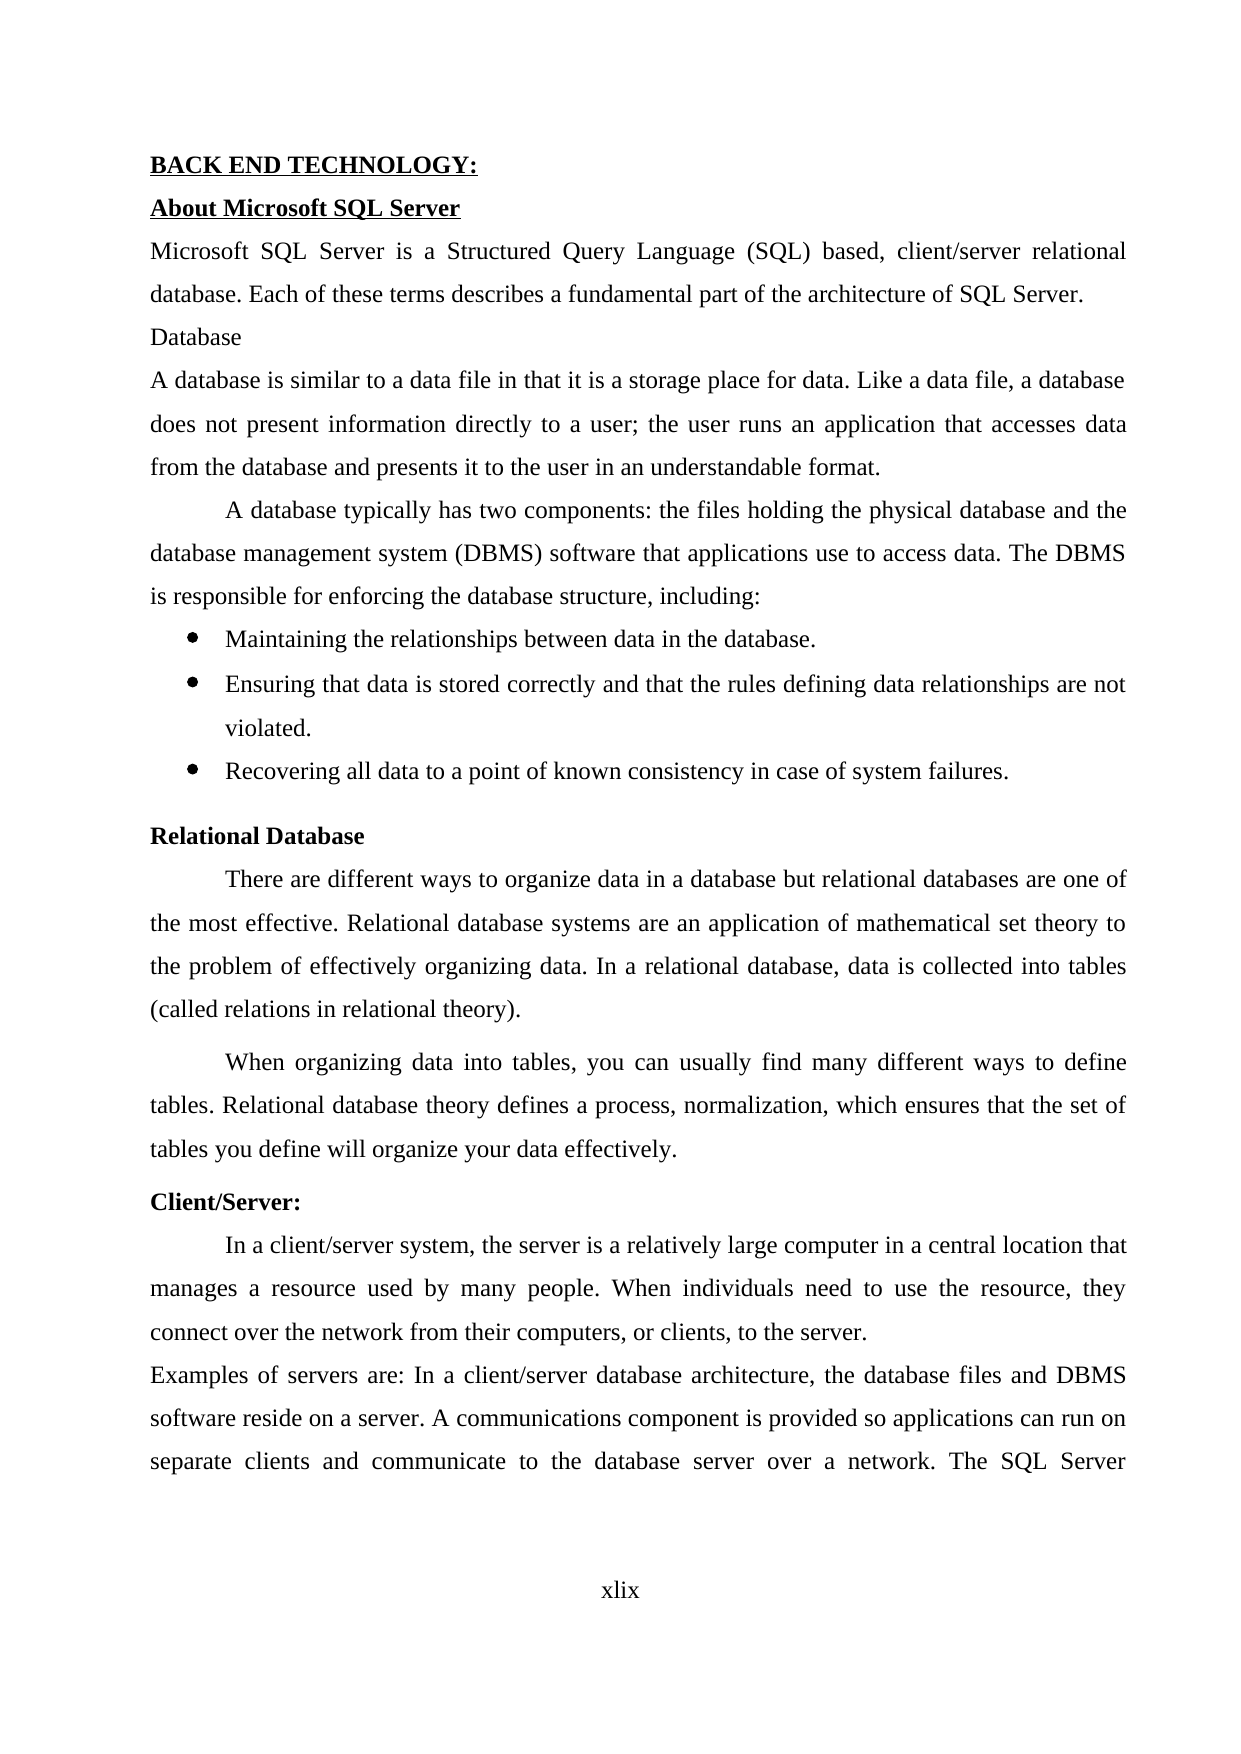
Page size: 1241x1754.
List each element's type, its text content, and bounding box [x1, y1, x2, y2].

text A database typically has two components: the files holding the physical database and the database management system (DBMS) software that applications use to access data. The DBMS is responsible for enforcing the database structure, including: [150, 495, 1128, 610]
text Client/Server: [150, 1187, 1128, 1216]
list Recovering all data to a point of known consistency in case of system failures. [187, 756, 1128, 786]
text There are different ways to organize data in a database but relational databases are one of the most effective. Relational database systems are an application of mathematical set theory to the problem of effectively organizing data. In a relational database, data is collected into tables (called relations in relational theory). [150, 864, 1128, 1023]
text Examples of servers are: In a client/server database architecture, the database files and DBMS software reside on a server. A communications component is provided so applications can run on separate clients and communicate to the database server over a network. The SQL Server [150, 1360, 1128, 1475]
list Ensuring that data is stored correctly and that the rules defining data relationships are not violated. [187, 669, 1128, 742]
text In a client/server system, the server is a relatively large computer in a central location that manages a resource used by many people. When individuals need to use the resource, they connect over the network from their computers, or clients, to the server. [150, 1230, 1128, 1345]
text Relational Database [150, 821, 1128, 850]
text Database [150, 322, 1128, 351]
text About Microsoft SQL Server [150, 193, 1128, 222]
text BACK END TECHNOLOGY: [150, 150, 1128, 179]
text A database is similar to a data file in that it is a storage place for data. Like a data file, a database does not present information directly to a user; the user runs an application that accesses data from the database and presents it to the user in an understandable format. [150, 366, 1128, 481]
list Maintaining the relationships between data in the database. [187, 624, 1128, 654]
text Microsoft SQL Server is a Structured Query Language (SQL) based, client/server relational database. Each of these terms describes a fundamental part of the architecture of SQL Server. [150, 236, 1128, 308]
text When organizing data into tables, you can usually find many different ways to define tables. Relational database theory defines a process, normalization, which ensures that the set of tables you define will organize your data effectively. [150, 1047, 1128, 1162]
